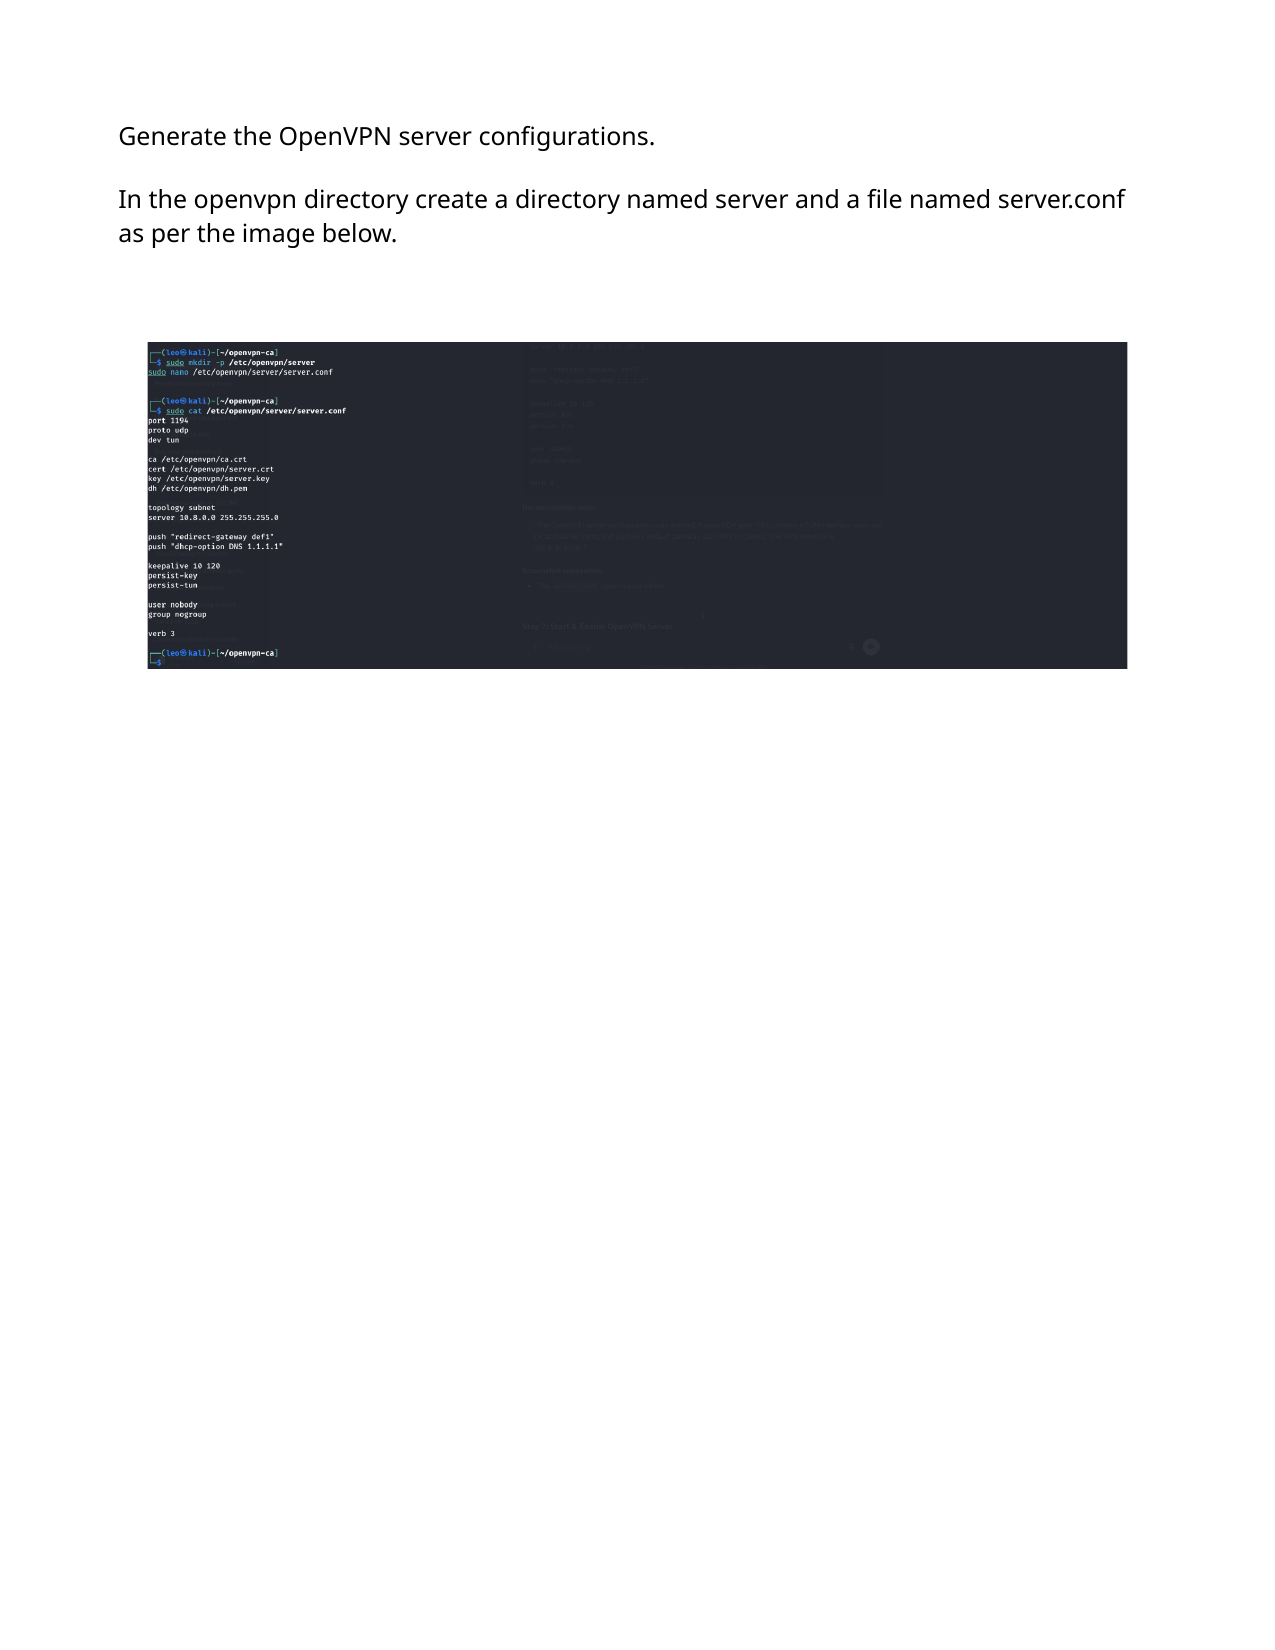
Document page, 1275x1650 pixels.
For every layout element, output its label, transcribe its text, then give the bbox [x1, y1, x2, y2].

picture [147, 342, 1128, 669]
text Generate the OpenVPN server configurations. [118, 118, 1157, 152]
text In the openvpn directory create a directory named server and a file named server.conf as per the image below. [118, 182, 1157, 250]
